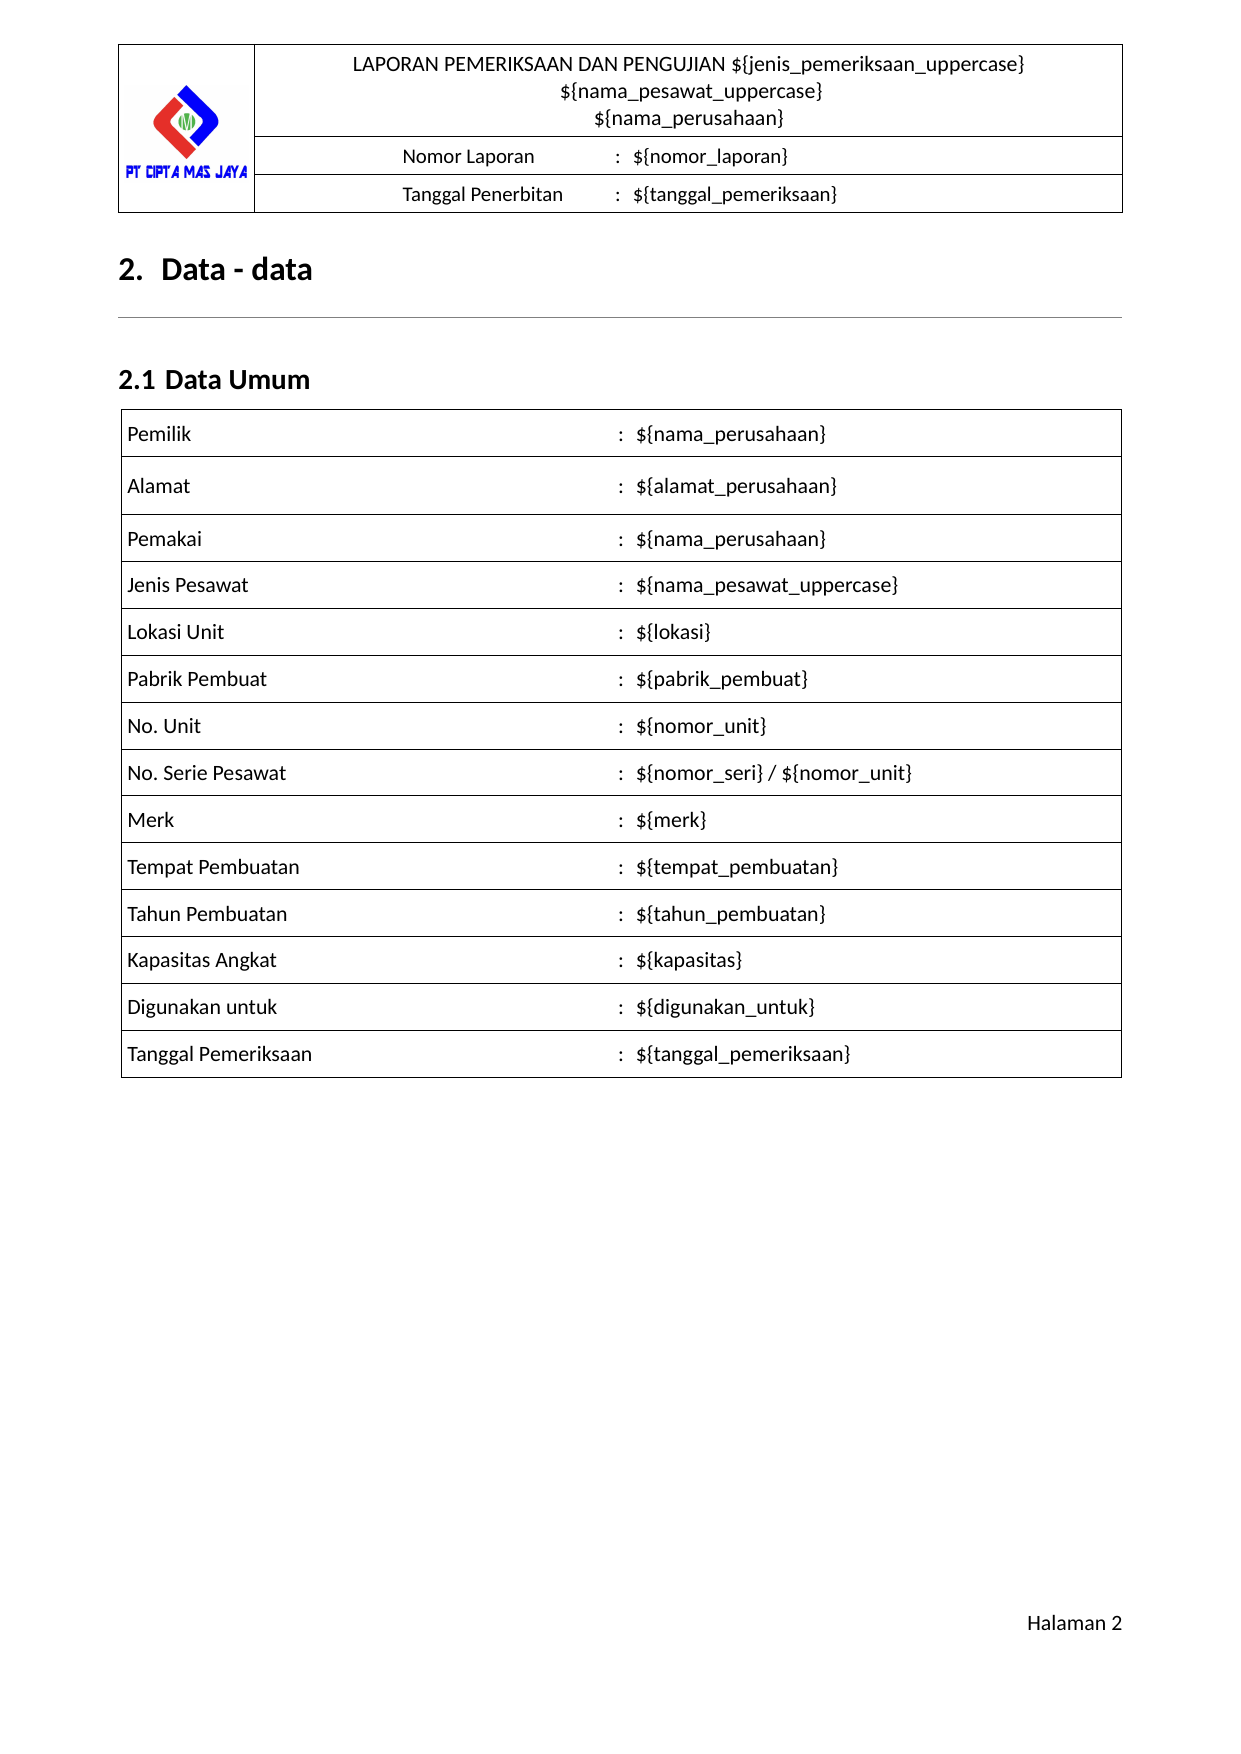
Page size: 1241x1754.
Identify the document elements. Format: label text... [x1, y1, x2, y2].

table_cell Pabrik Pembuat [122, 656, 611, 702]
table_cell ${merk} [630, 796, 1121, 842]
table_cell : [611, 750, 630, 795]
table_cell ${nama_perusahaan} [630, 515, 1121, 561]
table_cell : [611, 937, 630, 983]
table_header : [611, 410, 630, 456]
table_cell : [611, 609, 630, 655]
table_cell ${nomor_unit} [630, 703, 1121, 748]
table_cell : [611, 1031, 630, 1077]
table_cell : [611, 984, 630, 1030]
table_cell Kapasitas Angkat [122, 937, 611, 983]
table_cell : [611, 515, 630, 561]
table_cell Tempat Pembuatan [122, 843, 611, 889]
table_header ${nama_perusahaan} [630, 410, 1121, 456]
table_cell No. Unit [122, 703, 611, 748]
table_cell : [611, 890, 630, 936]
table_cell Merk [122, 796, 611, 842]
table_cell : [611, 703, 630, 748]
table_cell : [611, 656, 630, 702]
subtitle 2.1 Data Umum [118, 361, 1122, 397]
table_cell Lokasi Unit [122, 609, 611, 655]
table_cell ${tempat_pembuatan} [630, 843, 1121, 889]
table_cell ${lokasi} [630, 609, 1121, 655]
table_cell ${kapasitas} [630, 937, 1121, 983]
table_cell ${alamat_perusahaan} [630, 457, 1121, 514]
table_cell : [611, 562, 630, 608]
table_cell : [611, 457, 630, 514]
picture [124, 85, 249, 183]
table_cell ${nomor_seri} / ${nomor_unit} [630, 750, 1121, 795]
table_cell Jenis Pesawat [122, 562, 611, 608]
table_cell Pemakai [122, 515, 611, 561]
table_cell ${pabrik_pembuat} [630, 656, 1121, 702]
table_cell ${tanggal_pemeriksaan} [630, 1031, 1121, 1077]
table_cell Digunakan untuk [122, 984, 611, 1030]
table_header Pemilik [122, 410, 611, 456]
table_cell Tahun Pembuatan [122, 890, 611, 936]
table_cell Tanggal Pemeriksaan [122, 1031, 611, 1077]
table_cell Alamat [122, 457, 611, 514]
table_cell ${digunakan_untuk} [630, 984, 1121, 1030]
subtitle 2. Data - data [118, 248, 1122, 289]
table_cell : [611, 796, 630, 842]
table_cell ${tahun_pembuatan} [630, 890, 1121, 936]
table_cell : [611, 843, 630, 889]
table_cell ${nama_pesawat_uppercase} [630, 562, 1121, 608]
table_cell No. Serie Pesawat [122, 750, 611, 795]
